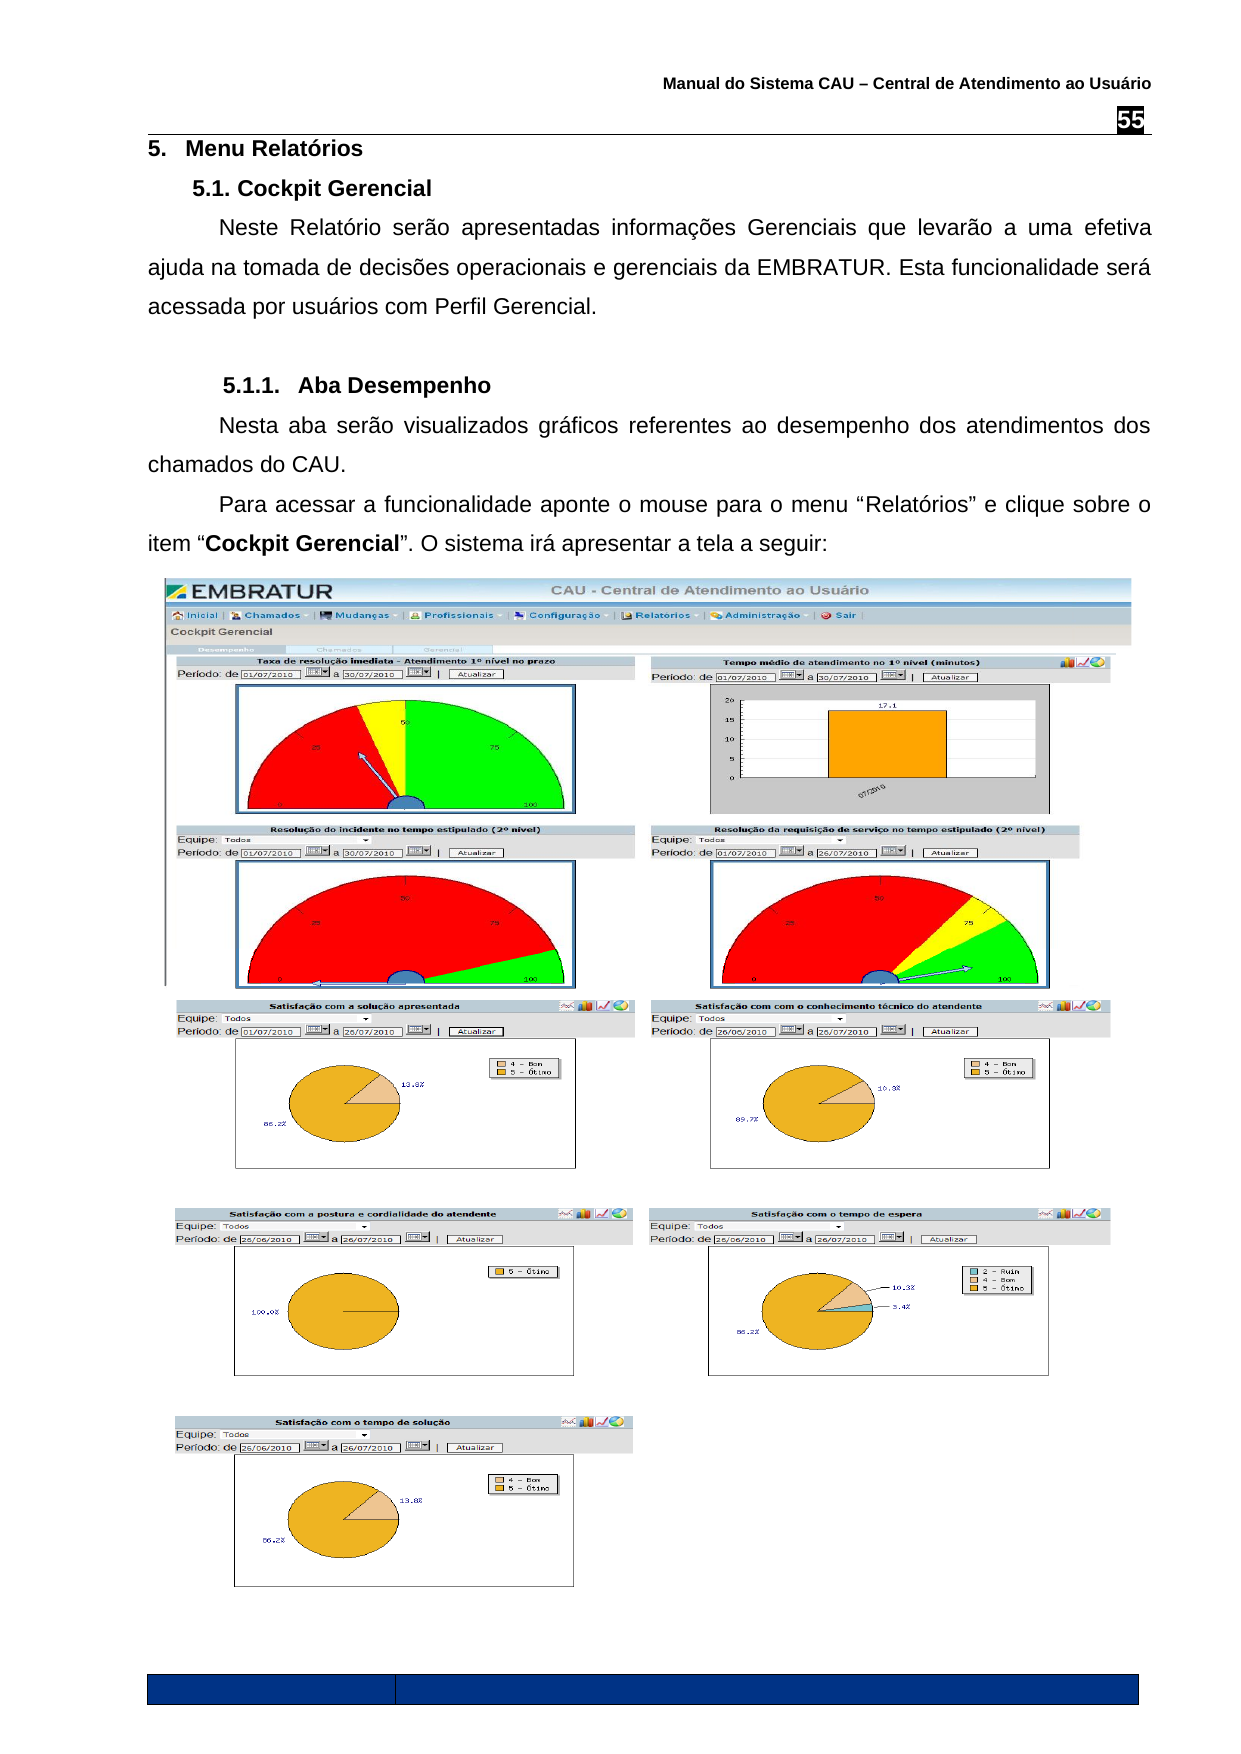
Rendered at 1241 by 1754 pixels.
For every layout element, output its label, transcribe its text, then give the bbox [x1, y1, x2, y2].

list Aba Desempenho [223, 372, 1152, 398]
text Para acessar a funcionalidade aponte o mouse para o menu “Relatórios” e clique sobre o item “Cockpit Gerencial”. O sistema irá apresentar a tela a seguir: [148, 491, 1152, 556]
subtitle Menu Relatórios [148, 135, 1152, 162]
text Neste Relatório serão apresentadas informações Gerenciais que levarão a uma efetiva ajuda na tomada de decisões operacionais e gerenciais da EMBRATUR. Esta funcionalidade será acessada por usuários com Perfil Gerencial. [148, 214, 1152, 319]
picture [164, 578, 1132, 1595]
list Cockpit Gerencial [192, 175, 1152, 201]
text Nesta aba serão visualizados gráficos referentes ao desempenho dos atendimentos dos chamados do CAU. [148, 412, 1152, 477]
